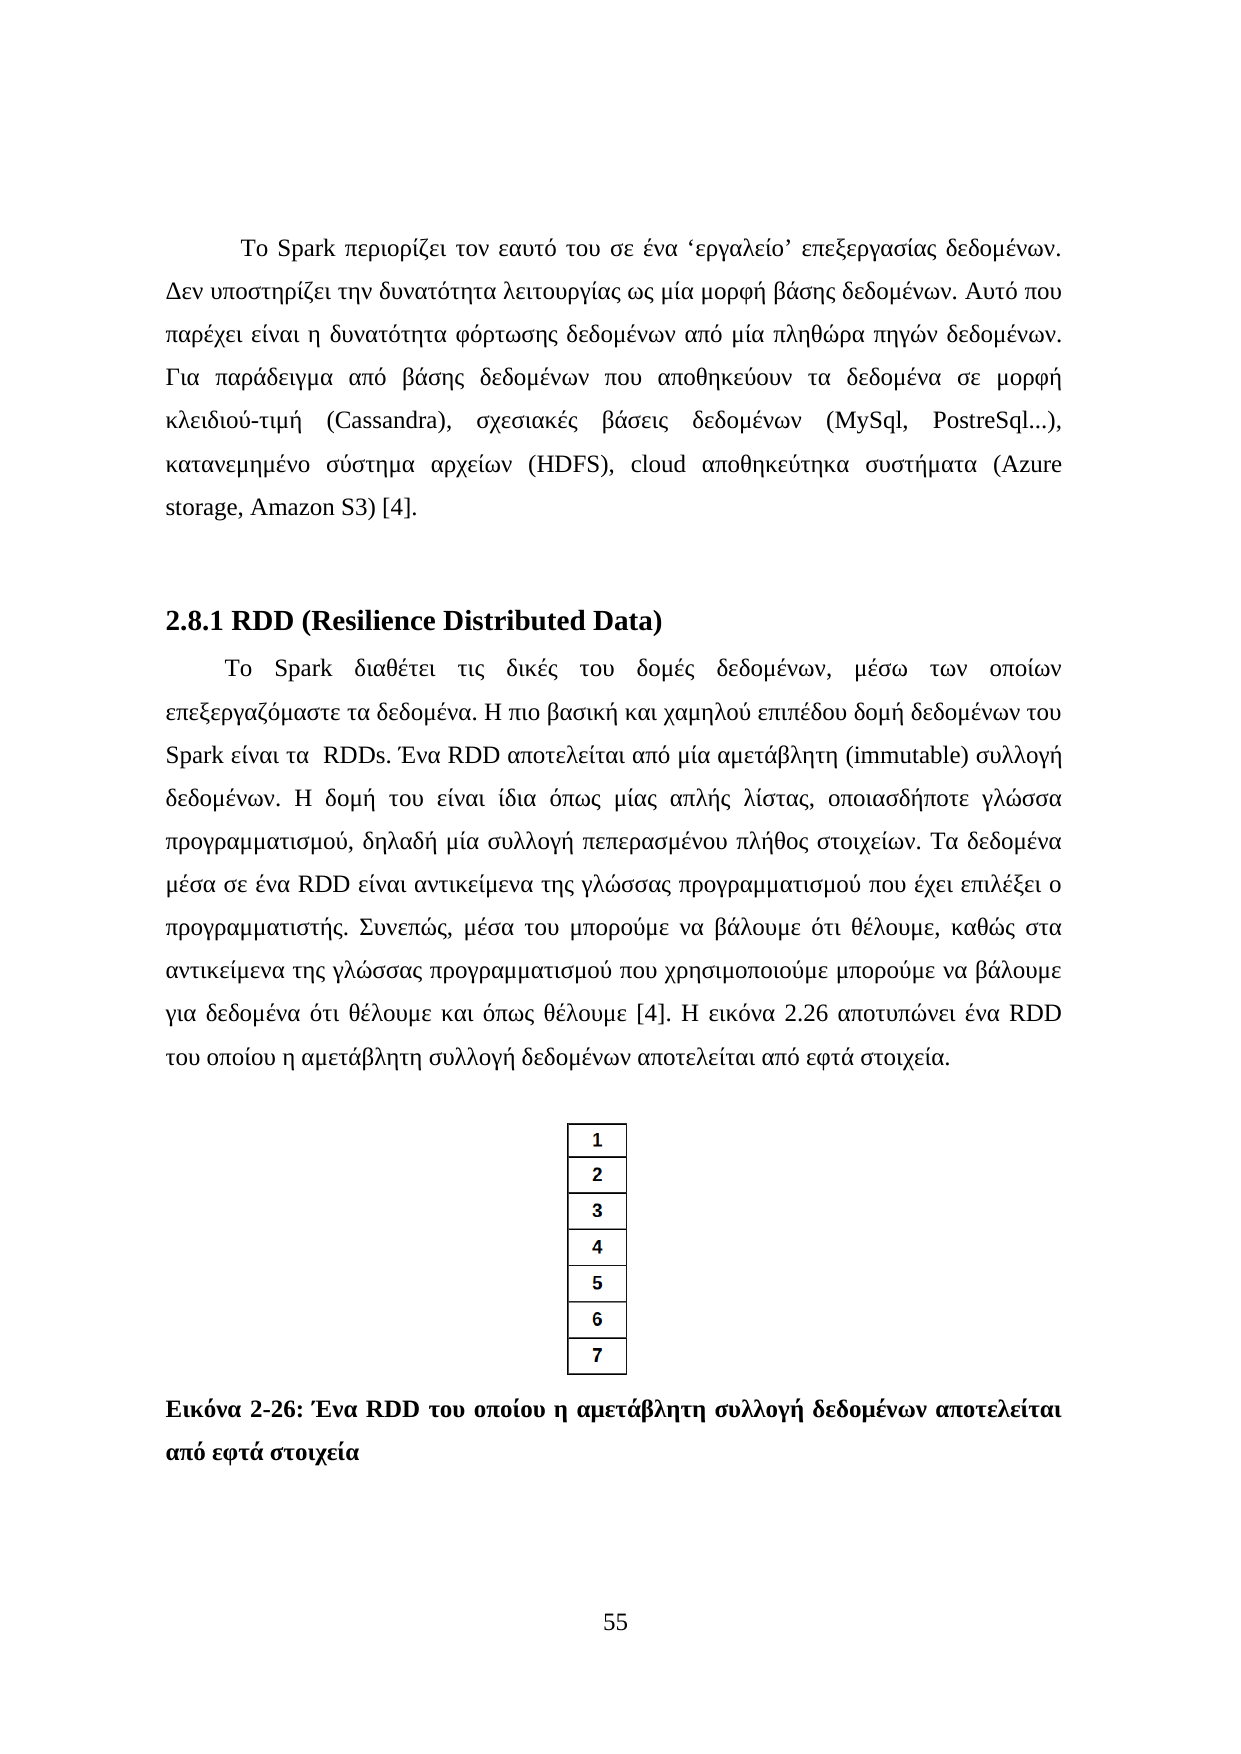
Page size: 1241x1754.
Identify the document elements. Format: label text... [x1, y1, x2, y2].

picture [165, 1118, 1063, 1380]
text Το Spark περιορίζει τον εαυτό του σε ένα ‘εργαλείο’ επεξεργασίας δεδομένων. Δεν υποστηρίζει την δυνατότητα λειτουργίας ως μία μορφή βάσης δεδομένων. Αυτό που παρέχει είναι η δυνατότητα φόρτωσης δεδομένων από μία πληθώρα πηγών δεδομένων. Για παράδειγμα από βάσης δεδομένων που αποθηκεύουν τα δεδομένα σε μορφή κλειδιού-τιμή (Cassandra), σχεσιακές βάσεις δεδομένων (MySql, PostreSql...), κατανεμημένο σύστημα αρχείων (HDFS), cloud αποθηκεύτηκα συστήματα (Azure storage, Amazon S3) [4]. [165, 233, 1063, 521]
text Το Spark διαθέτει τις δικές του δομές δεδομένων, μέσω των οποίων επεξεργαζόμαστε τα δεδομένα. Η πιο βασική και χαμηλού επιπέδου δομή δεδομένων του Spark είναι τα RDDs. Ένα RDD αποτελείται από μία αμετάβλητη (immutable) συλλογή δεδομένων. Η δομή του είναι ίδια όπως μίας απλής λίστας, οποιασδήποτε γλώσσα προγραμματισμού, δηλαδή μία συλλογή πεπερασμένου πλήθος στοιχείων. Τα δεδομένα μέσα σε ένα RDD είναι αντικείμενα της γλώσσας προγραμματισμού που έχει επιλέξει ο προγραμματιστής. Συνεπώς, μέσα του μπορούμε να βάλουμε ότι θέλουμε, καθώς στα αντικείμενα της γλώσσας προγραμματισμού που χρησιμοποιούμε μπορούμε να βάλουμε για δεδομένα ότι θέλουμε και όπως θέλουμε [4]. Η εικόνα 2.26 αποτυπώνει ένα RDD του οποίου η αμετάβλητη συλλογή δεδομένων αποτελείται από εφτά στοιχεία. [165, 653, 1063, 1070]
subtitle 2.8.1 RDD (Resilience Distributed Data) [165, 603, 1063, 637]
text Εικόνα 2-26: Ένα RDD του οποίου η αμετάβλητη συλλογή δεδομένων αποτελείται από εφτά στοιχεία [165, 1380, 1063, 1466]
